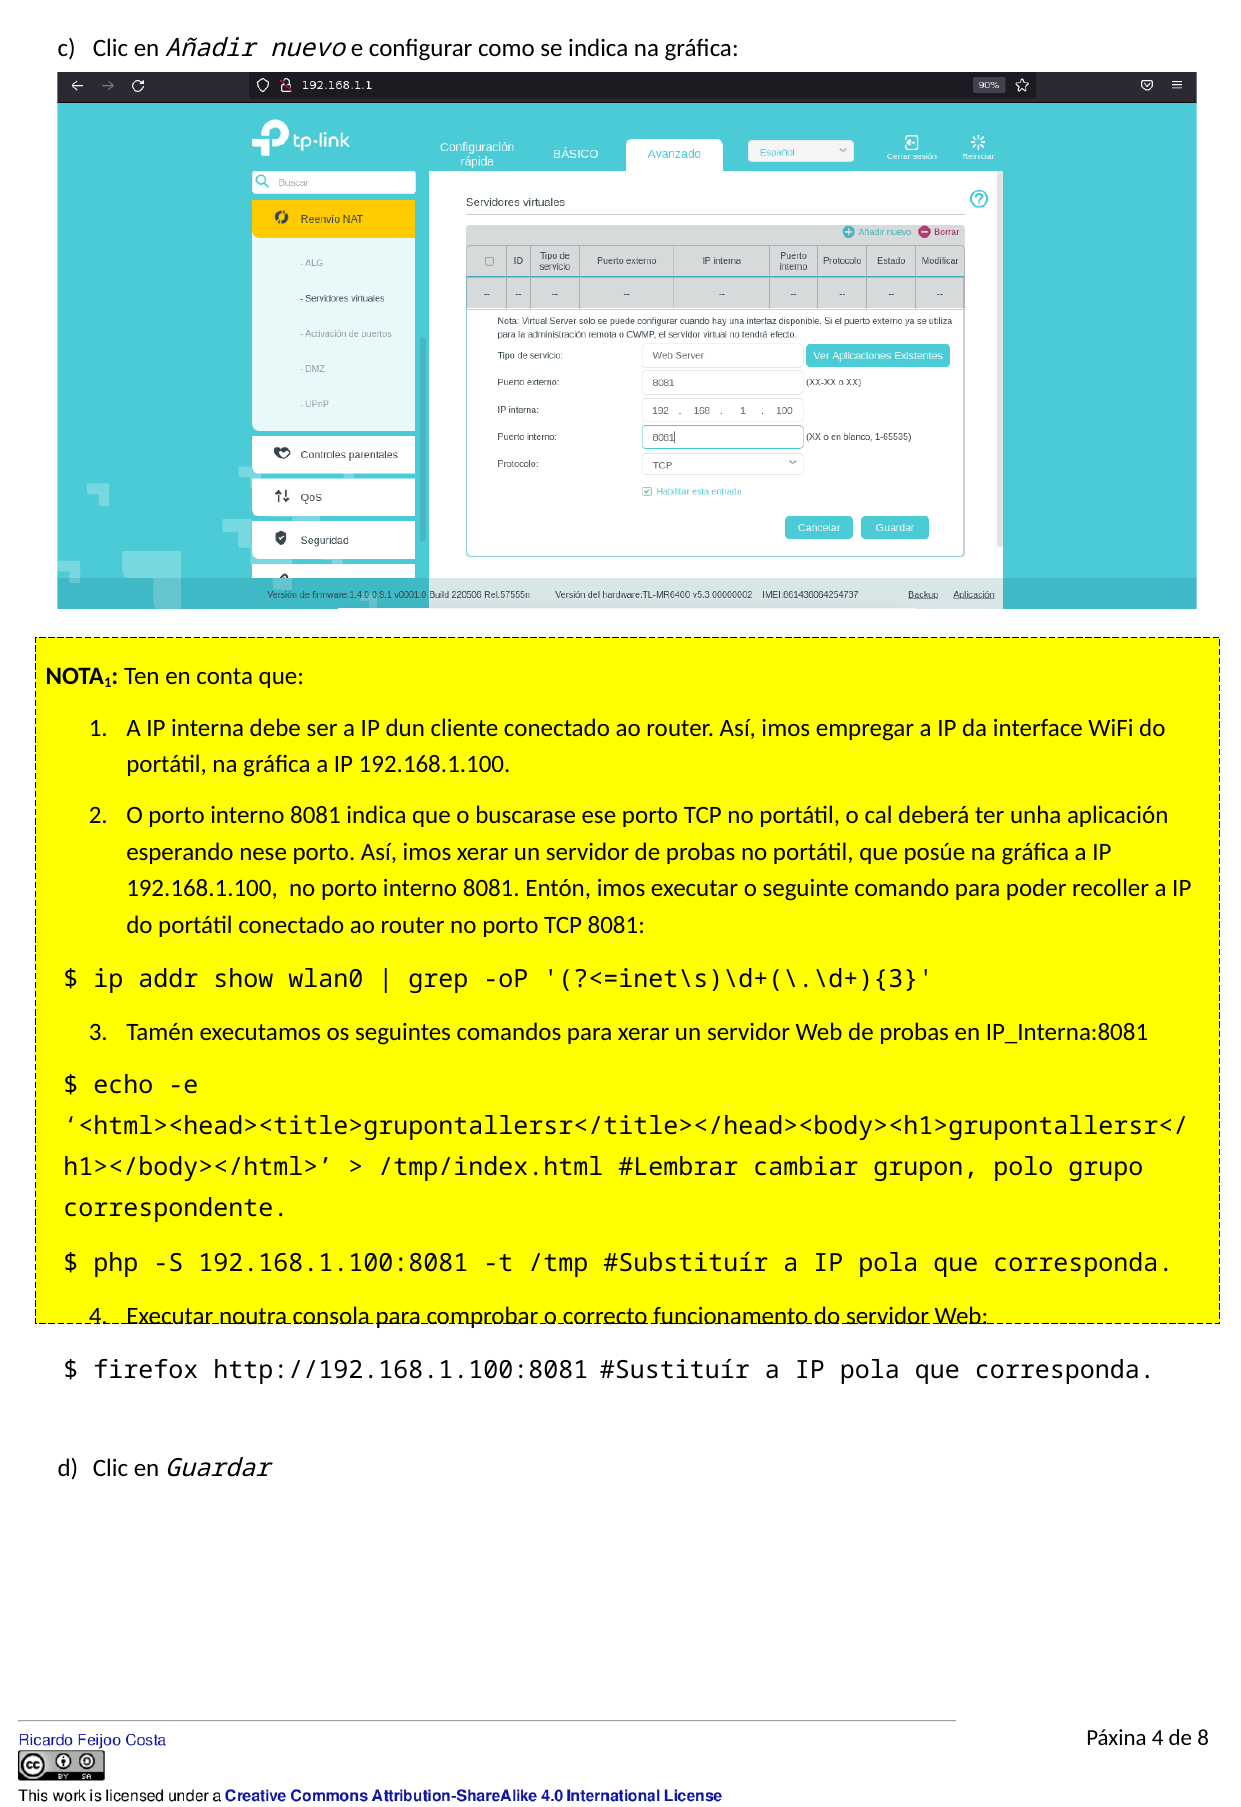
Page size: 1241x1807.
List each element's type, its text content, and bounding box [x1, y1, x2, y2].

list $ echo -e ‘<html><head><title>grupontallersr</title></head><body><h1>grupontallersr</h1></body></html>’ > /tmp/index.html #Lembrar cambiar grupon, polo grupo correspondente. [22, 1067, 1209, 1223]
list Executar noutra consola para comprobar o correcto funcionamento do servidor Web: [88, 1300, 1209, 1331]
list A IP interna debe ser a IP dun cliente conectado ao router. Así, imos empregar a IP da interface WiFi do portátil, na gráfica a IP 192.168.1.100. [88, 712, 1209, 779]
list Clic en Guardar [57, 1449, 1209, 1483]
list $ firefox http://192.168.1.100:8081 #Sustituír a IP pola que corresponda. [22, 1351, 1209, 1385]
picture [57, 72, 1197, 609]
list Tamén executamos os seguintes comandos para xerar un servidor Web de probas en IP_Interna:8081 [88, 1016, 1209, 1046]
picture [8, 1715, 957, 1806]
list $ php -S 192.168.1.100:8081 -t /tmp #Substituír a IP pola que corresponda. [22, 1245, 1209, 1279]
list $ ip addr show wlan0 | grep -oP '(?<=inet\s)\d+(\.\d+){3}' [22, 960, 1209, 994]
list Clic en Añadir nuevo e configurar como se indica na gráfica: [57, 30, 1209, 64]
list O porto interno 8081 indica que o buscarase ese porto TCP no portátil, o cal deberá ter unha aplicación esperando nese porto. Así, imos xerar un servidor de probas no portátil, que posúe na gráfica a IP 192.168.1.100, no porto interno 8081. Entón, imos executar o seguinte comando para poder recoller a IP do portátil conectado ao router no porto TCP 8081: [88, 799, 1209, 939]
text NOTA1: Ten en conta que: [45, 661, 1209, 691]
